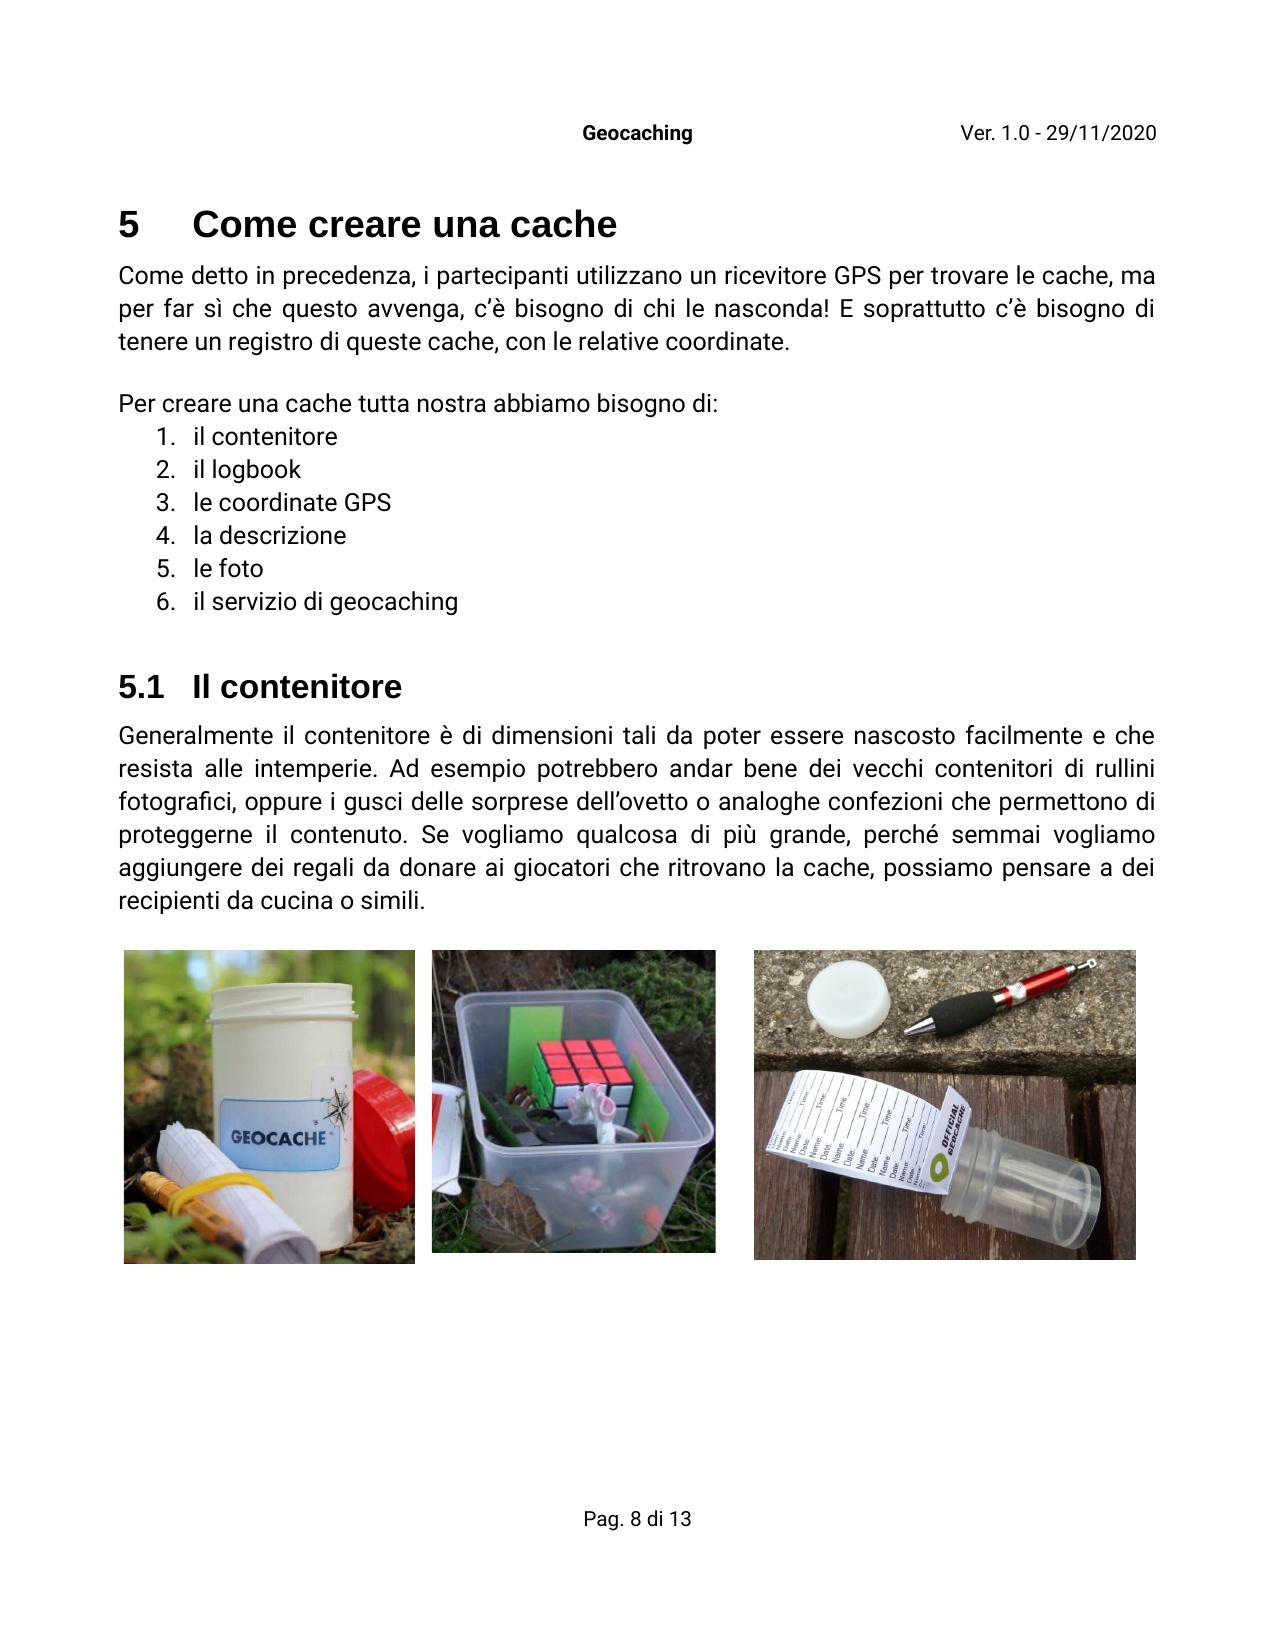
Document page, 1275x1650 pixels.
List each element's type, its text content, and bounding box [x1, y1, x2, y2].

list il servizio di geocaching [156, 584, 1157, 617]
subtitle Il contenitore [118, 667, 1157, 705]
table_header [733, 945, 1157, 1269]
list le coordinate GPS [156, 485, 1157, 518]
subtitle Come creare una cache [118, 202, 1157, 246]
list la descrizione [156, 518, 1157, 551]
list il contenitore [156, 419, 1157, 452]
list il logbook [156, 452, 1157, 485]
picture [431, 950, 716, 1253]
picture [754, 950, 1136, 1260]
text Per creare una cache tutta nostra abbiamo bisogno di: [118, 386, 1157, 419]
table_header [118, 945, 415, 1269]
picture [123, 950, 415, 1264]
text Generalmente il contenitore è di dimensioni tali da poter essere nascosto facilmente e che resista alle intemperie. Ad esempio potrebbero andar bene dei vecchi contenitori di rullini fotografici, oppure i gusci delle sorprese dell’ovetto o analoghe confezioni che permettono di proteggerne il contenuto. Se vogliamo qualcosa di più grande, perché semmai vogliamo aggiungere dei regali da donare ai giocatori che ritrovano la cache, possiamo pensare a dei recipienti da cucina o simili. [118, 718, 1157, 916]
text Come detto in precedenza, i partecipanti utilizzano un ricevitore GPS per trovare le cache, ma per far sì che questo avvenga, c’è bisogno di chi le nasconda! E soprattutto c’è bisogno di tenere un registro di queste cache, con le relative coordinate. [118, 258, 1157, 357]
list le foto [156, 551, 1157, 584]
table_header [415, 945, 733, 1269]
